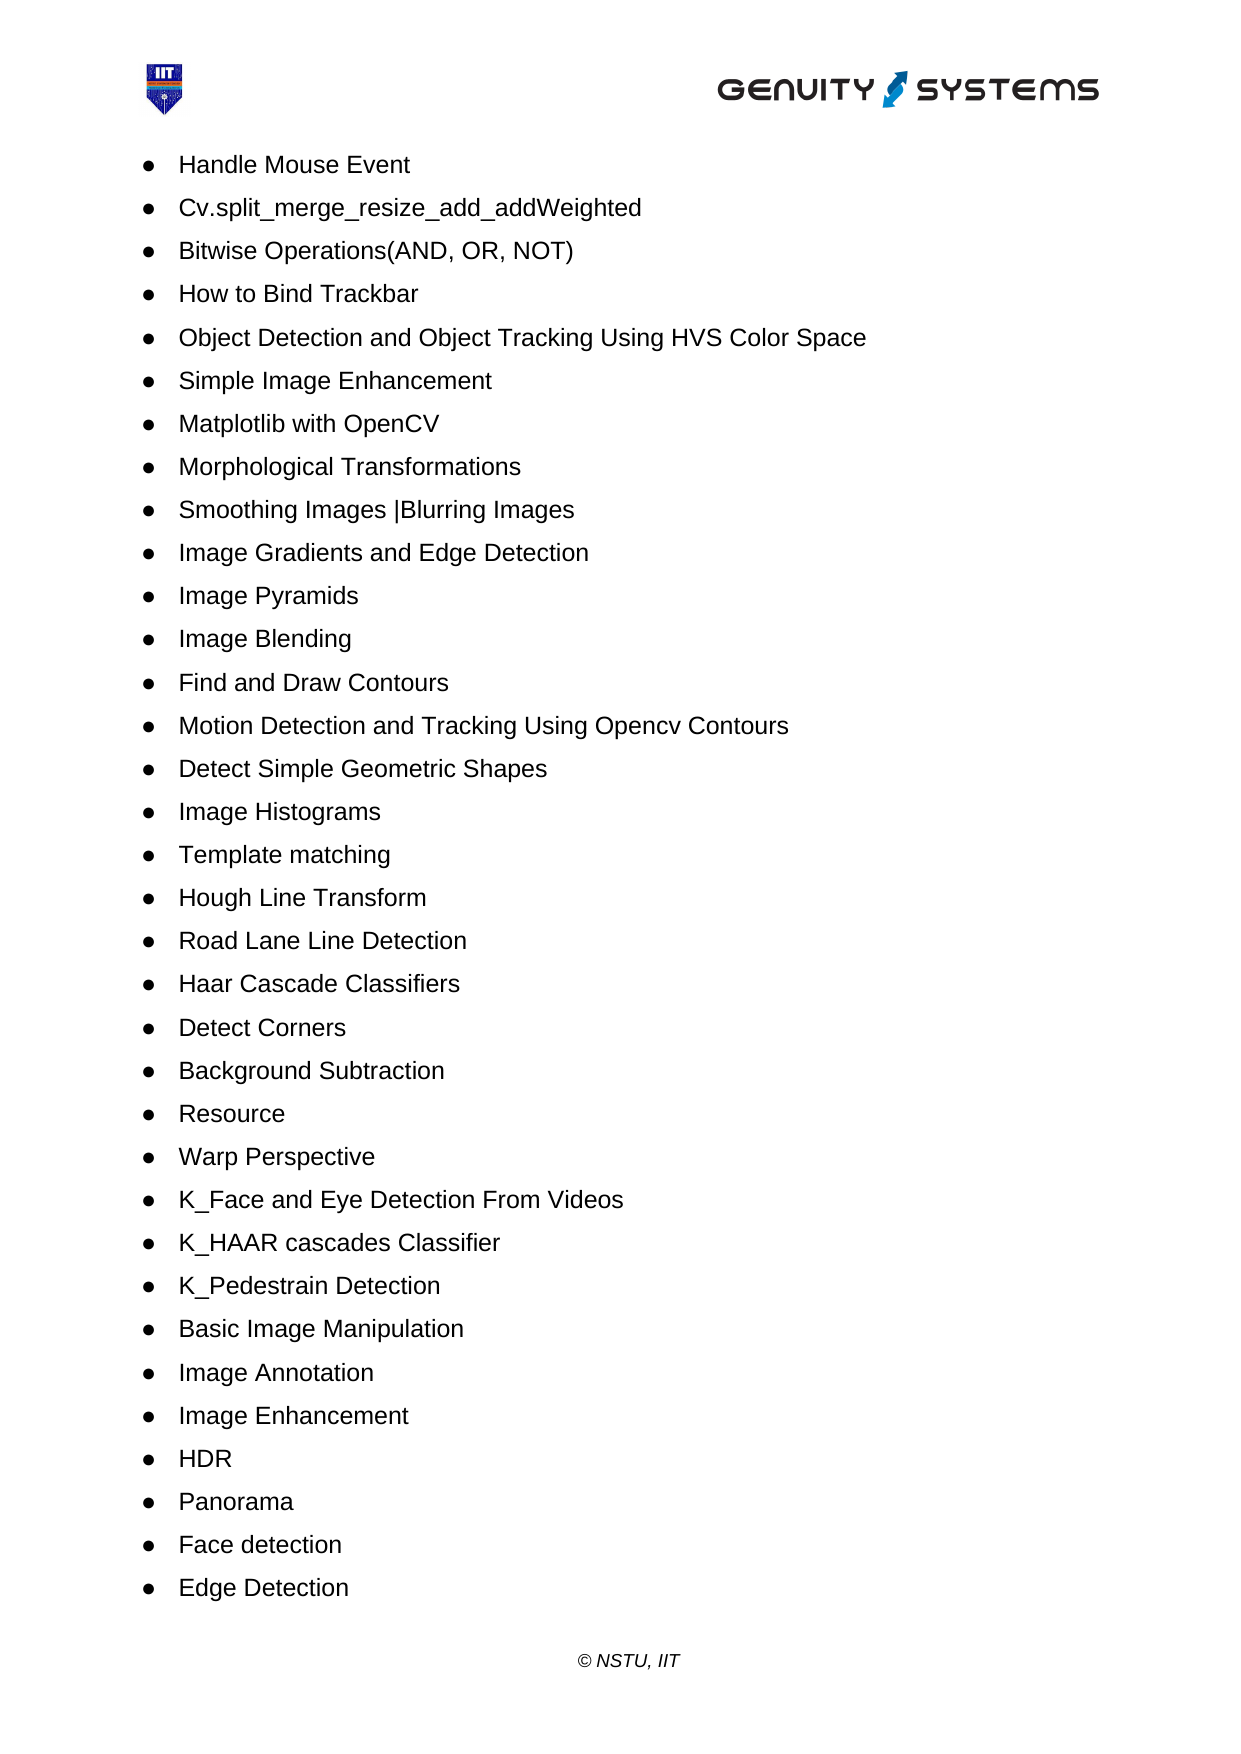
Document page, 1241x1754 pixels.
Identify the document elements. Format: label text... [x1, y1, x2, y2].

list Detect Corners [141, 1012, 1153, 1041]
list Handle Mouse Event [141, 150, 1153, 179]
list Background Subtraction [141, 1056, 1153, 1084]
list Object Detection and Object Tracking Using HVS Color Space [141, 322, 1153, 351]
list Cv.split_merge_resize_add_addWeighted [141, 193, 1153, 222]
list Simple Image Enhancement [141, 366, 1153, 394]
list Image Gradients and Edge Detection [141, 538, 1153, 567]
list Basic Image Manipulation [141, 1314, 1153, 1343]
list Panorama [141, 1487, 1153, 1516]
list Bitwise Operations(AND, OR, NOT) [141, 236, 1153, 265]
list Smoothing Images |Blurring Images [141, 495, 1153, 524]
list Image Annotation [141, 1357, 1153, 1386]
list Hough Line Transform [141, 883, 1153, 912]
list Find and Draw Contours [141, 667, 1153, 696]
list How to Bind Trackbar [141, 279, 1153, 308]
list K_HAAR cascades Classifier [141, 1228, 1153, 1257]
list Image Blending [141, 624, 1153, 653]
picture [137, 62, 192, 117]
list Image Histograms [141, 797, 1153, 826]
list Warp Perspective [141, 1142, 1153, 1171]
list K_Face and Eye Detection From Videos [141, 1185, 1153, 1214]
list Template matching [141, 840, 1153, 869]
list Face detection [141, 1530, 1153, 1559]
list Haar Cascade Classifiers [141, 969, 1153, 998]
list Motion Detection and Tracking Using Opencv Contours [141, 711, 1153, 739]
list HDR [141, 1444, 1153, 1472]
list Morphological Transformations [141, 452, 1153, 481]
list Detect Simple Geometric Shapes [141, 754, 1153, 782]
list Resource [141, 1099, 1153, 1127]
picture [714, 70, 1101, 108]
list Image Pyramids [141, 581, 1153, 610]
list Image Enhancement [141, 1401, 1153, 1429]
list K_Pedestrain Detection [141, 1271, 1153, 1300]
list Road Lane Line Detection [141, 926, 1153, 955]
list Edge Detection [141, 1573, 1153, 1602]
list Matplotlib with OpenCV [141, 409, 1153, 437]
